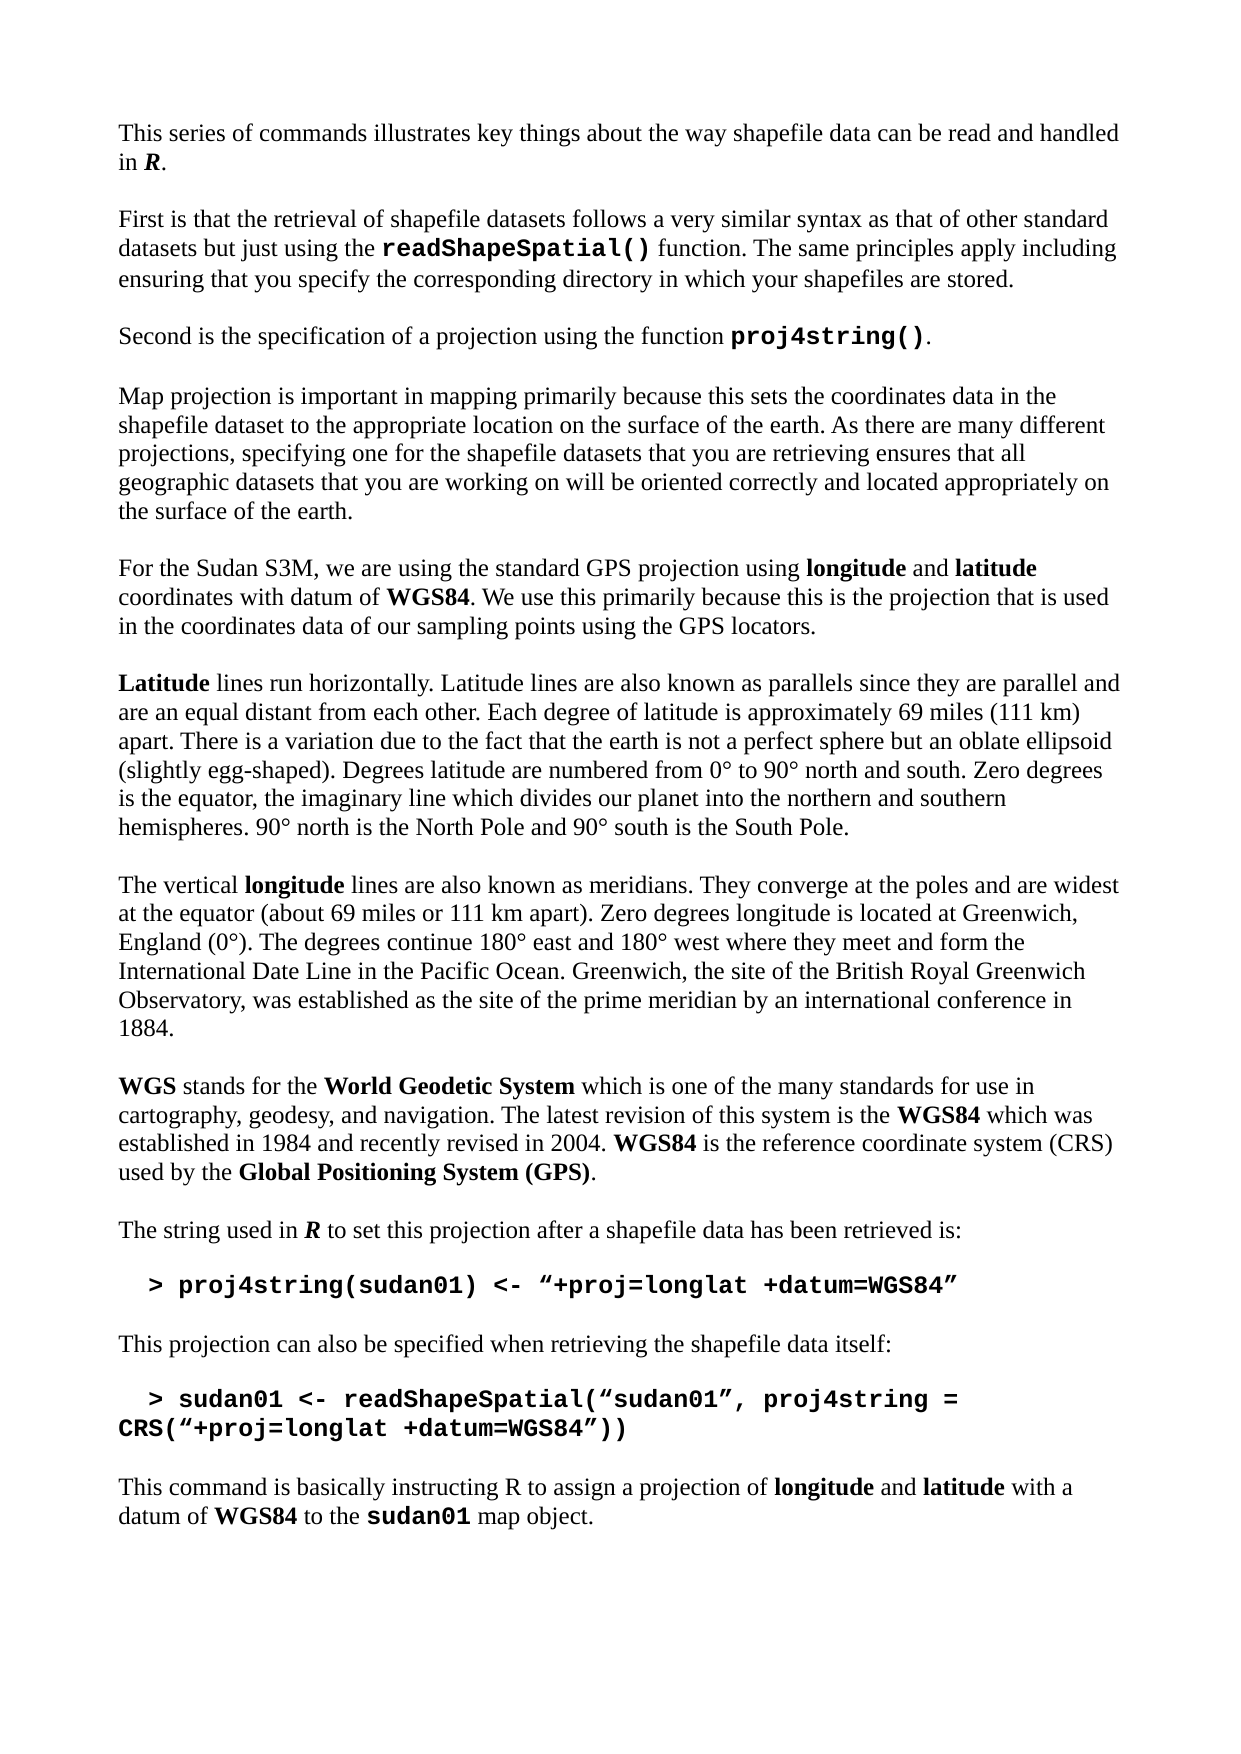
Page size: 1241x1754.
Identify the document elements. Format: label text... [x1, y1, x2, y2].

text > proj4string(sudan01) <- “+proj=longlat +datum=WGS84” [118, 1272, 1122, 1301]
text > sudan01 <- readShapeSpatial(“sudan01”, proj4string = CRS(“+proj=longlat +datum=WGS84”)) [118, 1387, 1122, 1443]
text Second is the specification of a projection using the function proj4string(). [118, 321, 1122, 352]
text First is that the retrieval of shapefile datasets follows a very similar syntax as that of other standard datasets but just using the readShapeSpatial() function. The same principles apply including ensuring that you specify the corresponding directory in which your shapefiles are stored. [118, 204, 1122, 293]
text Map projection is important in mapping primarily because this sets the coordinates data in the shapefile dataset to the appropriate location on the surface of the earth. As there are many different projections, specifying one for the shapefile datasets that you are retrieving ensures that all geographic datasets that you are working on will be oriented correctly and located appropriately on the surface of the earth. [118, 381, 1122, 525]
text This projection can also be specified when retrieving the shapefile data itself: [118, 1329, 1122, 1358]
text Latitude lines run horizontally. Latitude lines are also known as parallels since they are parallel and are an equal distant from each other. Each degree of latitude is approximately 69 miles (111 km) apart. There is a variation due to the fact that the earth is not a perfect sphere but an oblate ellipsoid (slightly egg-shaped). Degrees latitude are numbered from 0° to 90° north and south. Zero degrees is the equator, the imaginary line which divides our planet into the northern and southern hemispheres. 90° north is the North Pole and 90° south is the South Pole. [118, 668, 1122, 841]
text This command is basically instructing R to assign a projection of longitude and latitude with a datum of WGS84 to the sudan01 map object. [118, 1472, 1122, 1532]
text WGS stands for the World Geodetic System which is one of the many standards for use in cartography, geodesy, and navigation. The latest revision of this system is the WGS84 which was established in 1984 and recently revised in 2004. WGS84 is the reference coordinate system (CRS) used by the Global Positioning System (GPS). [118, 1071, 1122, 1186]
text The vertical longitude lines are also known as meridians. They converge at the poles and are widest at the equator (about 69 miles or 111 km apart). Zero degrees longitude is located at Greenwich, England (0°). The degrees continue 180° east and 180° west where they meet and form the International Date Line in the Pacific Ocean. Greenwich, the site of the British Royal Greenwich Observatory, was established as the site of the prime meridian by an international conference in 1884. [118, 870, 1122, 1042]
text For the Sudan S3M, we are using the standard GPS projection using longitude and latitude coordinates with datum of WGS84. We use this primarily because this is the projection that is used in the coordinates data of our sampling points using the GPS locators. [118, 553, 1122, 640]
text This series of commands illustrates key things about the way shapefile data can be read and handled in R. [118, 118, 1122, 176]
text The string used in R to set this projection after a shapefile data has been retrieved is: [118, 1215, 1122, 1243]
